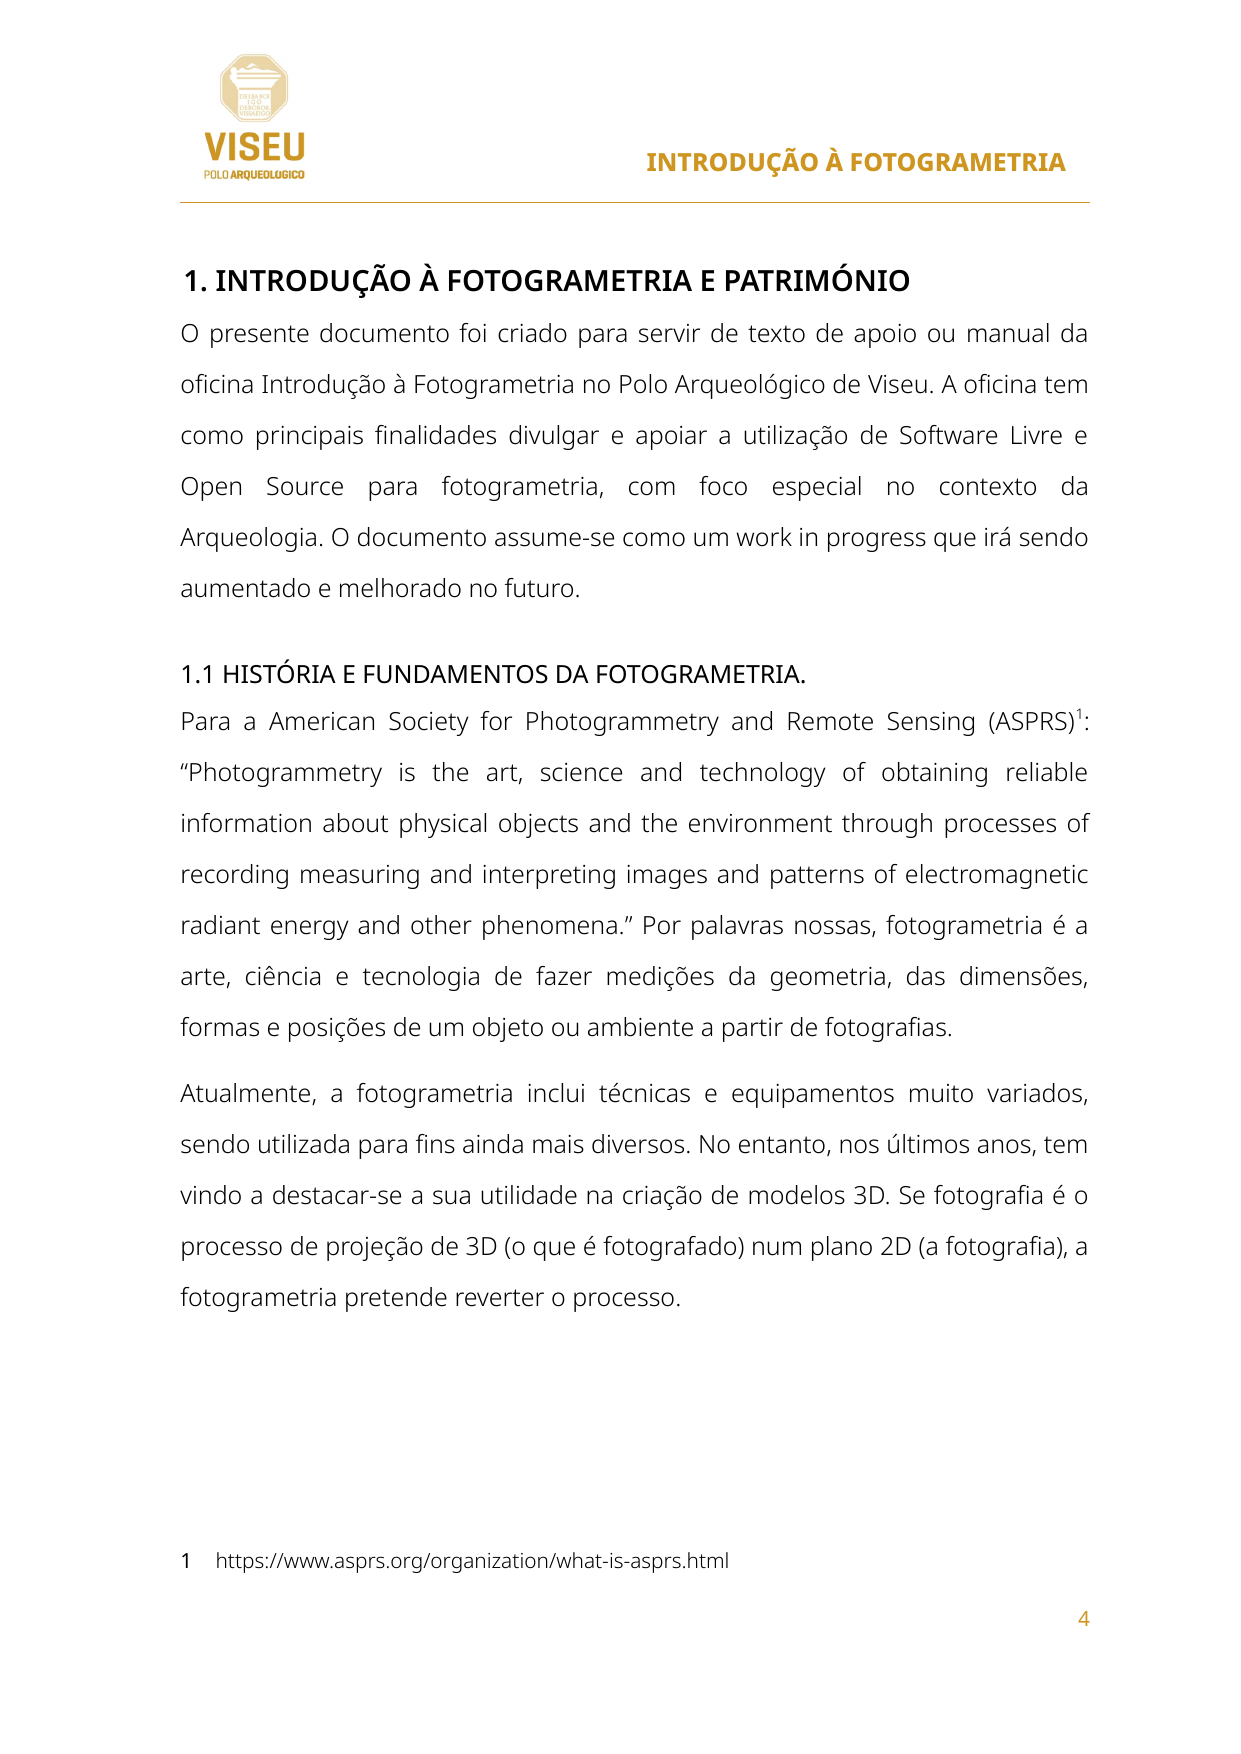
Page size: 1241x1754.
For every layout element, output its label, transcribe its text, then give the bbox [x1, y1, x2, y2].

subtitle 1. INTRODUÇÃO À FOTOGRAMETRIA E PATRIMÓNIO [180, 257, 1090, 303]
text https://www.asprs.org/organization/what-is-asprs.html [180, 1547, 1090, 1575]
subtitle 1.1 História e fundamentos da fotogrametria. [180, 657, 1090, 691]
text Atualmente, a fotogrametria inclui técnicas e equipamentos muito variados, sendo utilizada para fins ainda mais diversos. No entanto, nos últimos anos, tem vindo a destacar-se a sua utilidade na criação de modelos 3D. Se fotografia é o processo de projeção de 3D (o que é fotografado) num plano 2D (a fotografia), a fotogrametria pretende reverter o processo. [180, 1076, 1090, 1314]
text O presente documento foi criado para servir de texto de apoio ou manual da oficina Introdução à Fotogrametria no Polo Arqueológico de Viseu. A oficina tem como principais finalidades divulgar e apoiar a utilização de Software Livre e Open Source para fotogrametria, com foco especial no contexto da Arqueologia. O documento assume-se como um work in progress que irá sendo aumentado e melhorado no futuro. [180, 315, 1090, 605]
text Para a American Society for Photogrammetry and Remote Sensing (ASPRS): “Photogrammetry is the art, science and technology of obtaining reliable information about physical objects and the environment through processes of recording measuring and interpreting images and patterns of electromagnetic radiant energy and other phenomena.” Por palavras nossas, fotogrametria é a arte, ciência e tecnologia de fazer medições da geometria, das dimensões, formas e posições de um objeto ou ambiente a partir de fotografias. [180, 704, 1090, 1044]
